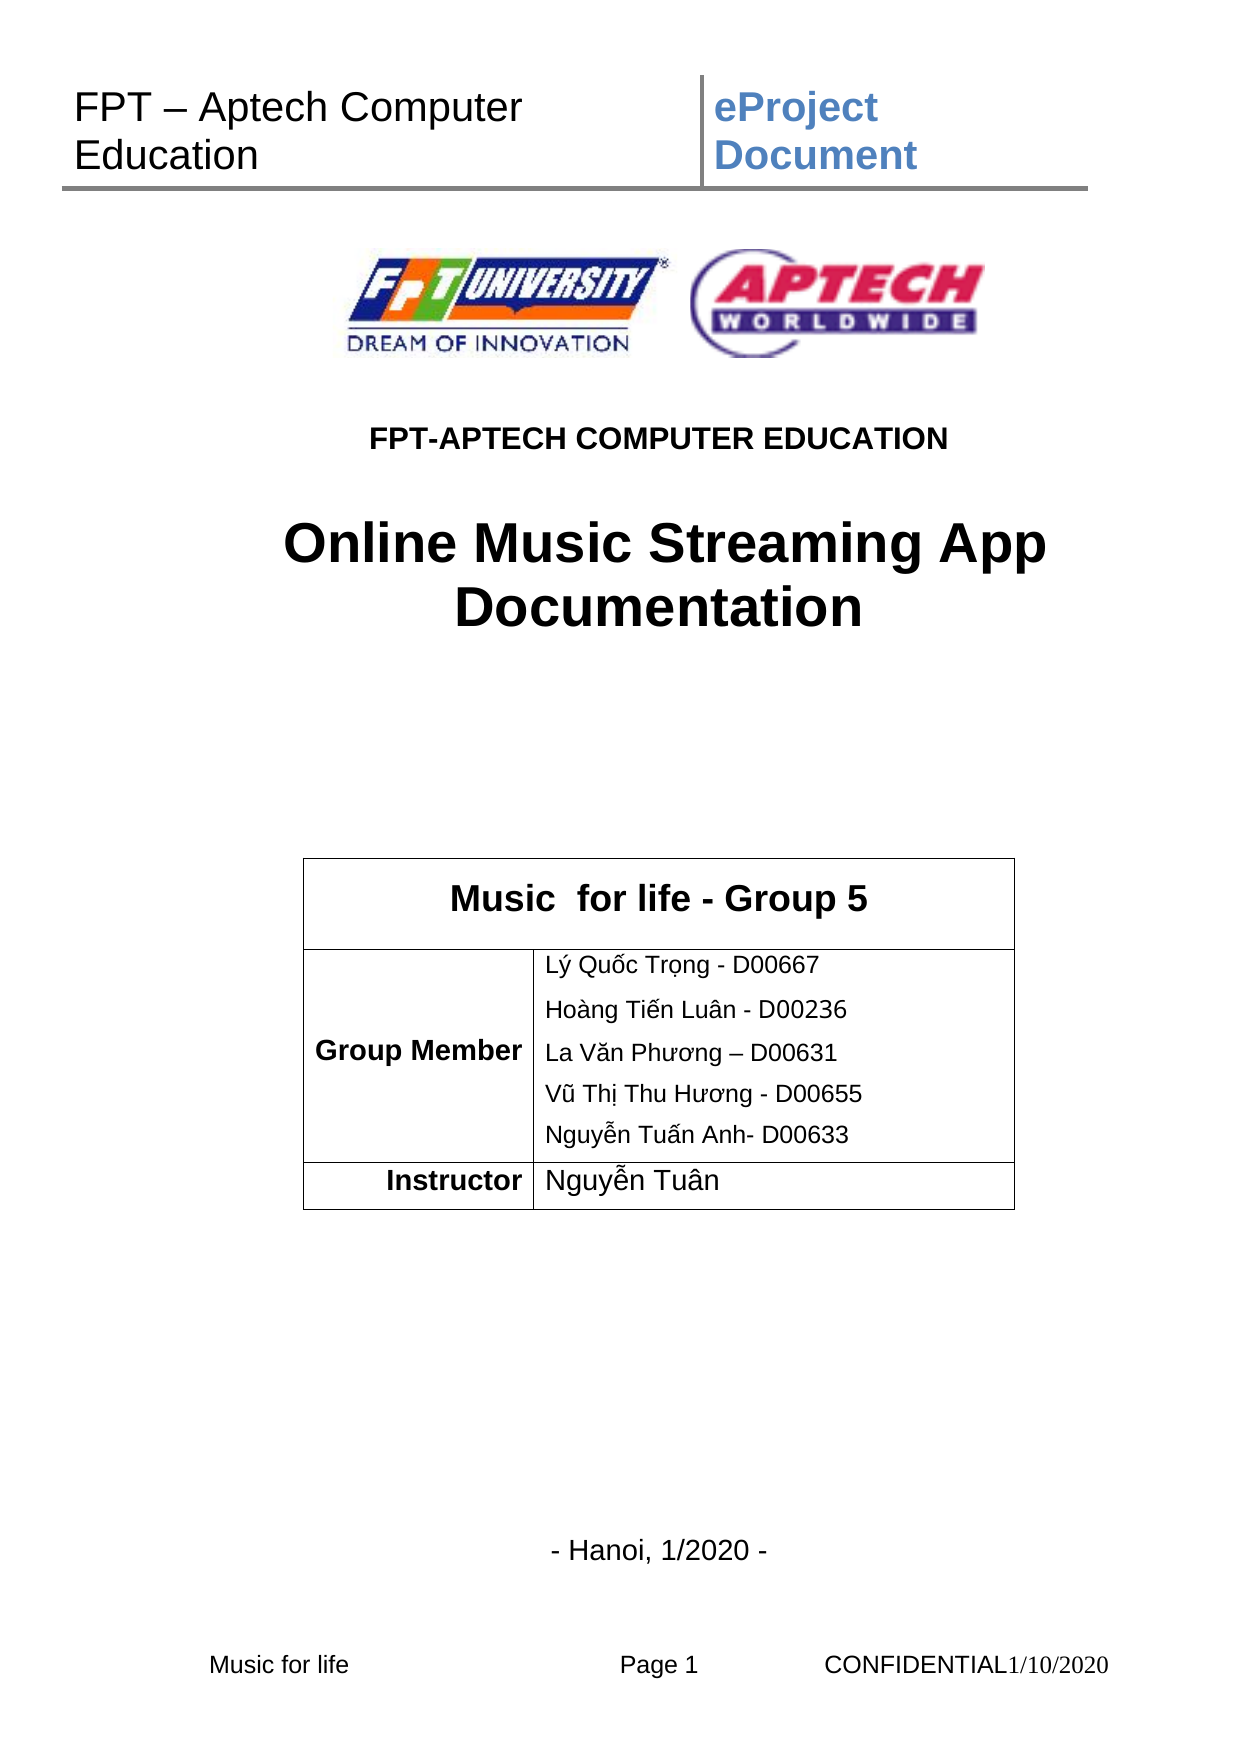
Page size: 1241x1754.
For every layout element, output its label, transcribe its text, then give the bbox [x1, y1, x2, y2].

text FPT-aptech computer education [146, 420, 1172, 456]
table_cell Instructor [304, 1163, 533, 1209]
table_header Music for life - Group 5 [304, 859, 1014, 949]
table_cell Nguyễn Tuân [534, 1163, 1014, 1209]
table_cell Lý Quốc Trọng - D00667 Hoàng Tiến Luân - D00236 La Văn Phương – D00631 Vũ Thị Thu Hương - D00655 Nguyễn Tuấn Anh- D00633 [534, 950, 1014, 1162]
picture [332, 248, 678, 358]
text Online Music Streaming App Documentation [146, 509, 1172, 639]
table_cell Group Member [304, 950, 533, 1162]
text - Hanoi, 1/2020 - [146, 1533, 1172, 1566]
